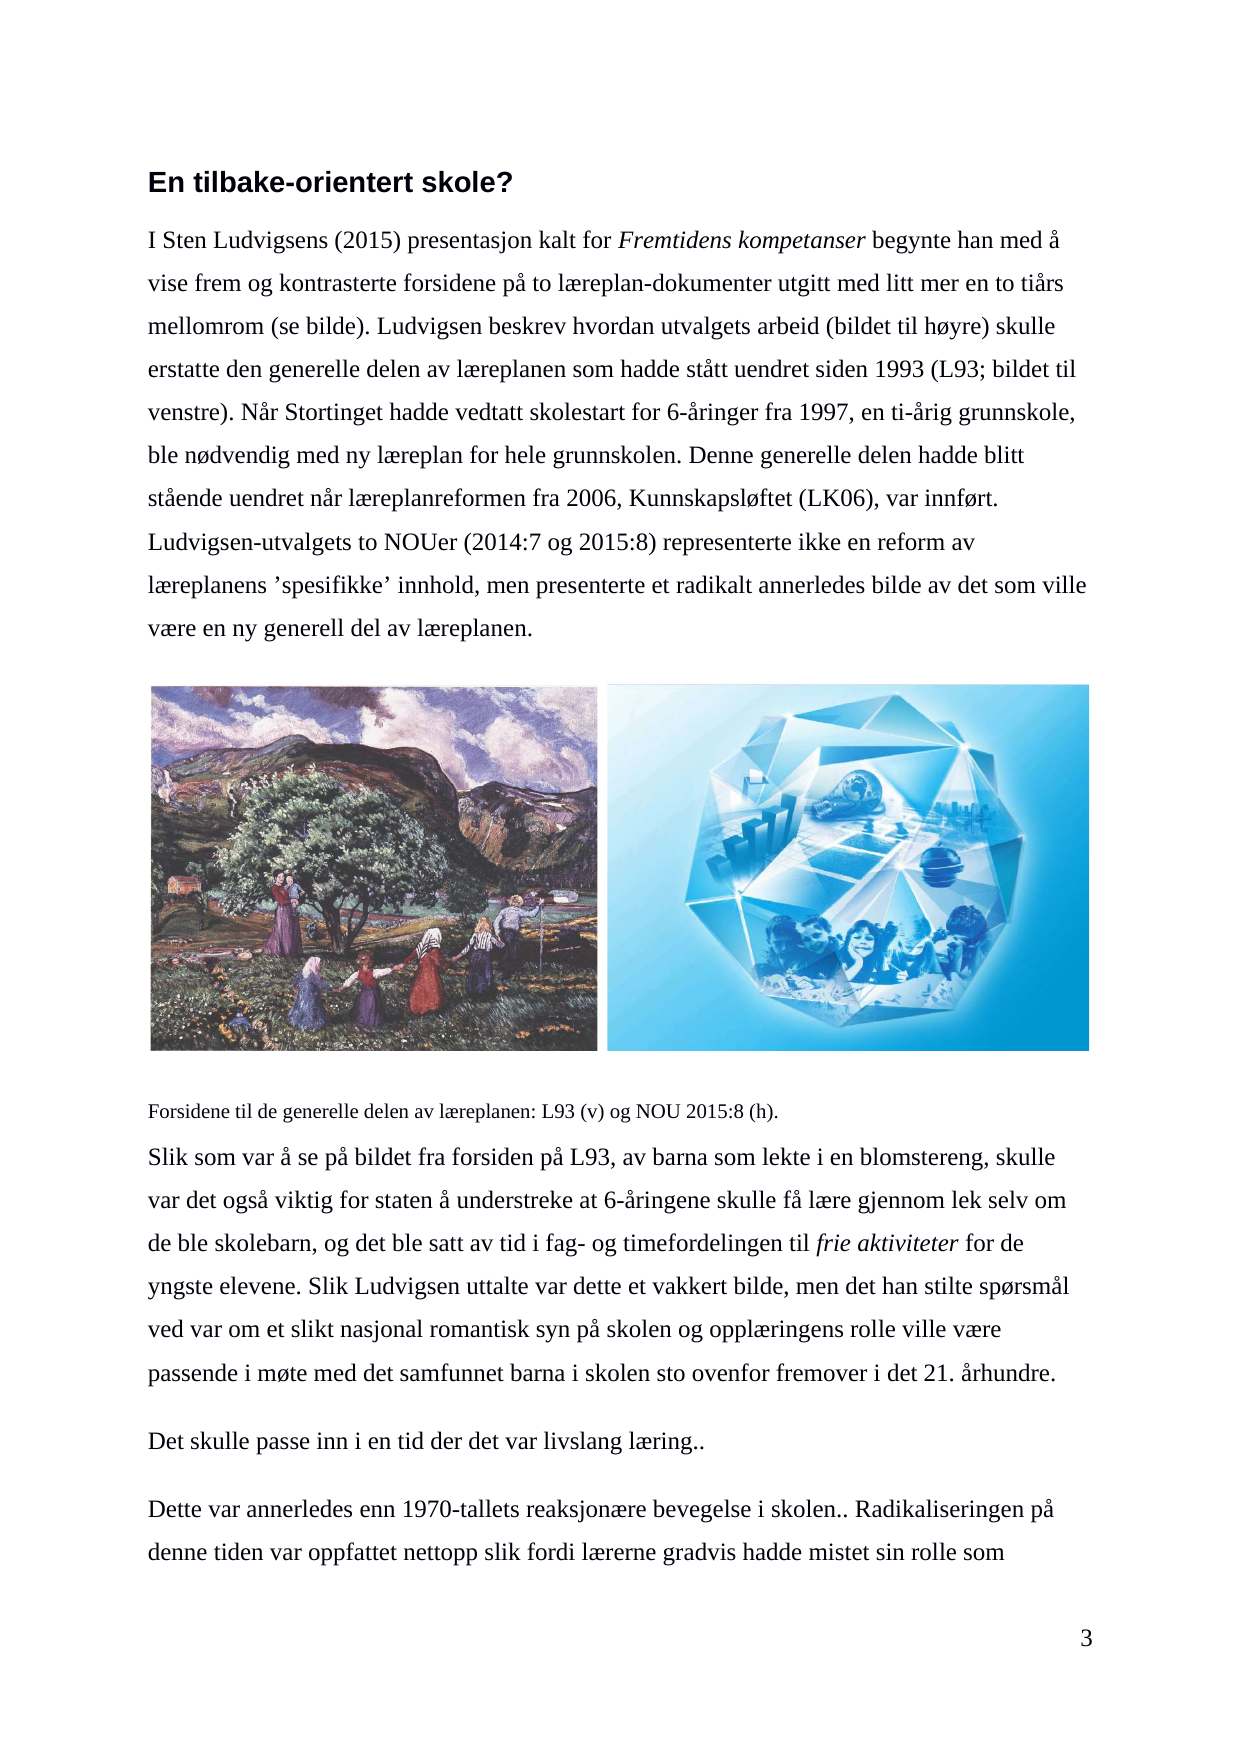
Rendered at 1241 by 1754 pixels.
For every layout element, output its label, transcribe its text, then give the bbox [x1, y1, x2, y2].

text I Sten Ludvigsens (2015) presentasjon kalt for Fremtidens kompetanser begynte han med å vise frem og kontrasterte forsidene på to læreplan-dokumenter utgitt med litt mer en to tiårs mellomrom (se bilde). Ludvigsen beskrev hvordan utvalgets arbeid (bildet til høyre) skulle erstatte den generelle delen av læreplanen som hadde stått uendret siden 1993 (L93; bildet til venstre). Når Stortinget hadde vedtatt skolestart for 6-åringer fra 1997, en ti-årig grunnskole, ble nødvendig med ny læreplan for hele grunnskolen. Denne generelle delen hadde blitt stående uendret når læreplanreformen fra 2006, Kunnskapsløftet (LK06), var innført. Ludvigsen-utvalgets to NOUer (2014:7 og 2015:8) representerte ikke en reform av læreplanens ’spesifikke’ innhold, men presenterte et radikalt annerledes bilde av det som ville være en ny generell del av læreplanen. [148, 225, 1092, 642]
text Det skulle passe inn i en tid der det var livslang læring.. [148, 1426, 1092, 1454]
subtitle En tilbake-orientert skole? [148, 165, 1092, 199]
picture [607, 684, 1090, 1051]
text Slik som var å se på bildet fra forsiden på L93, av barna som lekte i en blomstereng, skulle var det også viktig for staten å understreke at 6-åringene skulle få lære gjennom lek selv om de ble skolebarn, og det ble satt av tid i fag- og timefordelingen til frie aktiviteter for de yngste elevene. Slik Ludvigsen uttalte var dette et vakkert bilde, men det han stilte spørsmål ved var om et slikt nasjonal romantisk syn på skolen og opplæringens rolle ville være passende i møte med det samfunnet barna i skolen sto ovenfor fremover i det 21. århundre. [148, 1142, 1092, 1386]
text Forsidene til de generelle delen av læreplanen: L93 (v) og NOU 2015:8 (h). [148, 681, 1092, 1123]
text [150, 685, 598, 1051]
text Dette var annerledes enn 1970-tallets reaksjonære bevegelse i skolen.. Radikaliseringen på denne tiden var oppfattet nettopp slik fordi lærerne gradvis hadde mistet sin rolle som [148, 1494, 1092, 1566]
